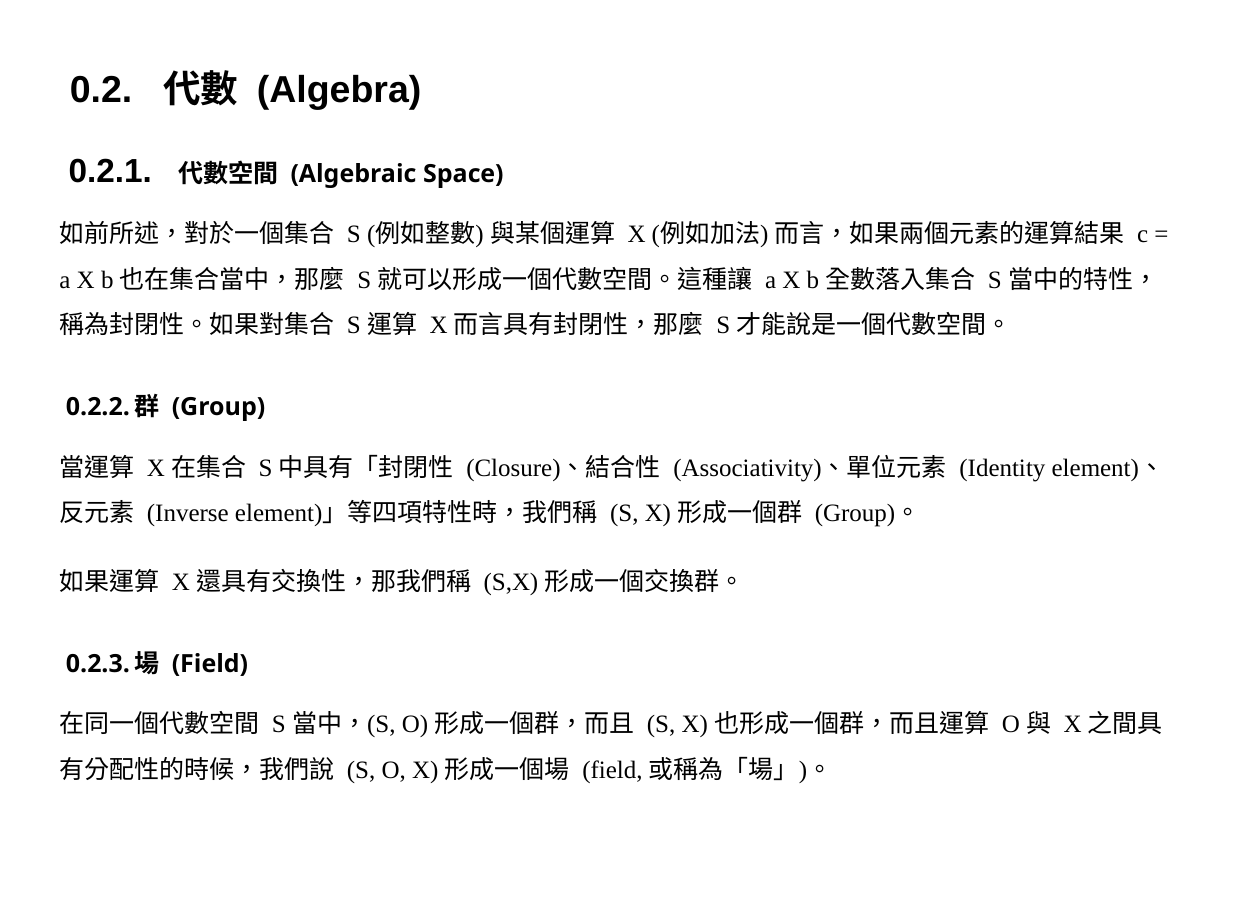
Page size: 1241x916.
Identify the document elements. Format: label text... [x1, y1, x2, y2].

subtitle 群 (Group) [59, 386, 1181, 423]
text 在同一個代數空間 S 當中，(S, O) 形成一個群，而且 (S, X) 也形成一個群，而且運算 O 與 X 之間具有分配性的時候，我們說 (S, O, X) 形成一個場 (field, 或稱為「場」)。 [59, 704, 1181, 785]
text 當運算 X 在集合 S 中具有「封閉性 (Closure)、結合性 (Associativity)、單位元素 (Identity element)、反元素 (Inverse element)」等四項特性時，我們稱 (S, X) 形成一個群 (Group)。 [59, 447, 1181, 528]
text 如前所述，對於一個集合 S (例如整數) 與某個運算 X (例如加法) 而言，如果兩個元素的運算結果 c = a X b 也在集合當中，那麼 S 就可以形成一個代數空間。這種讓 a X b 全數落入集合 S 當中的特性，稱為封閉性。如果對集合 S 運算 X 而言具有封閉性，那麼 S 才能說是一個代數空間。 [59, 214, 1181, 341]
subtitle 代數空間 (Algebraic Space) [59, 151, 1181, 189]
text 如果運算 X 還具有交換性，那我們稱 (S,X) 形成一個交換群。 [59, 561, 1181, 597]
subtitle 場 (Field) [59, 643, 1181, 679]
subtitle 代數 (Algebra) [59, 59, 1181, 113]
